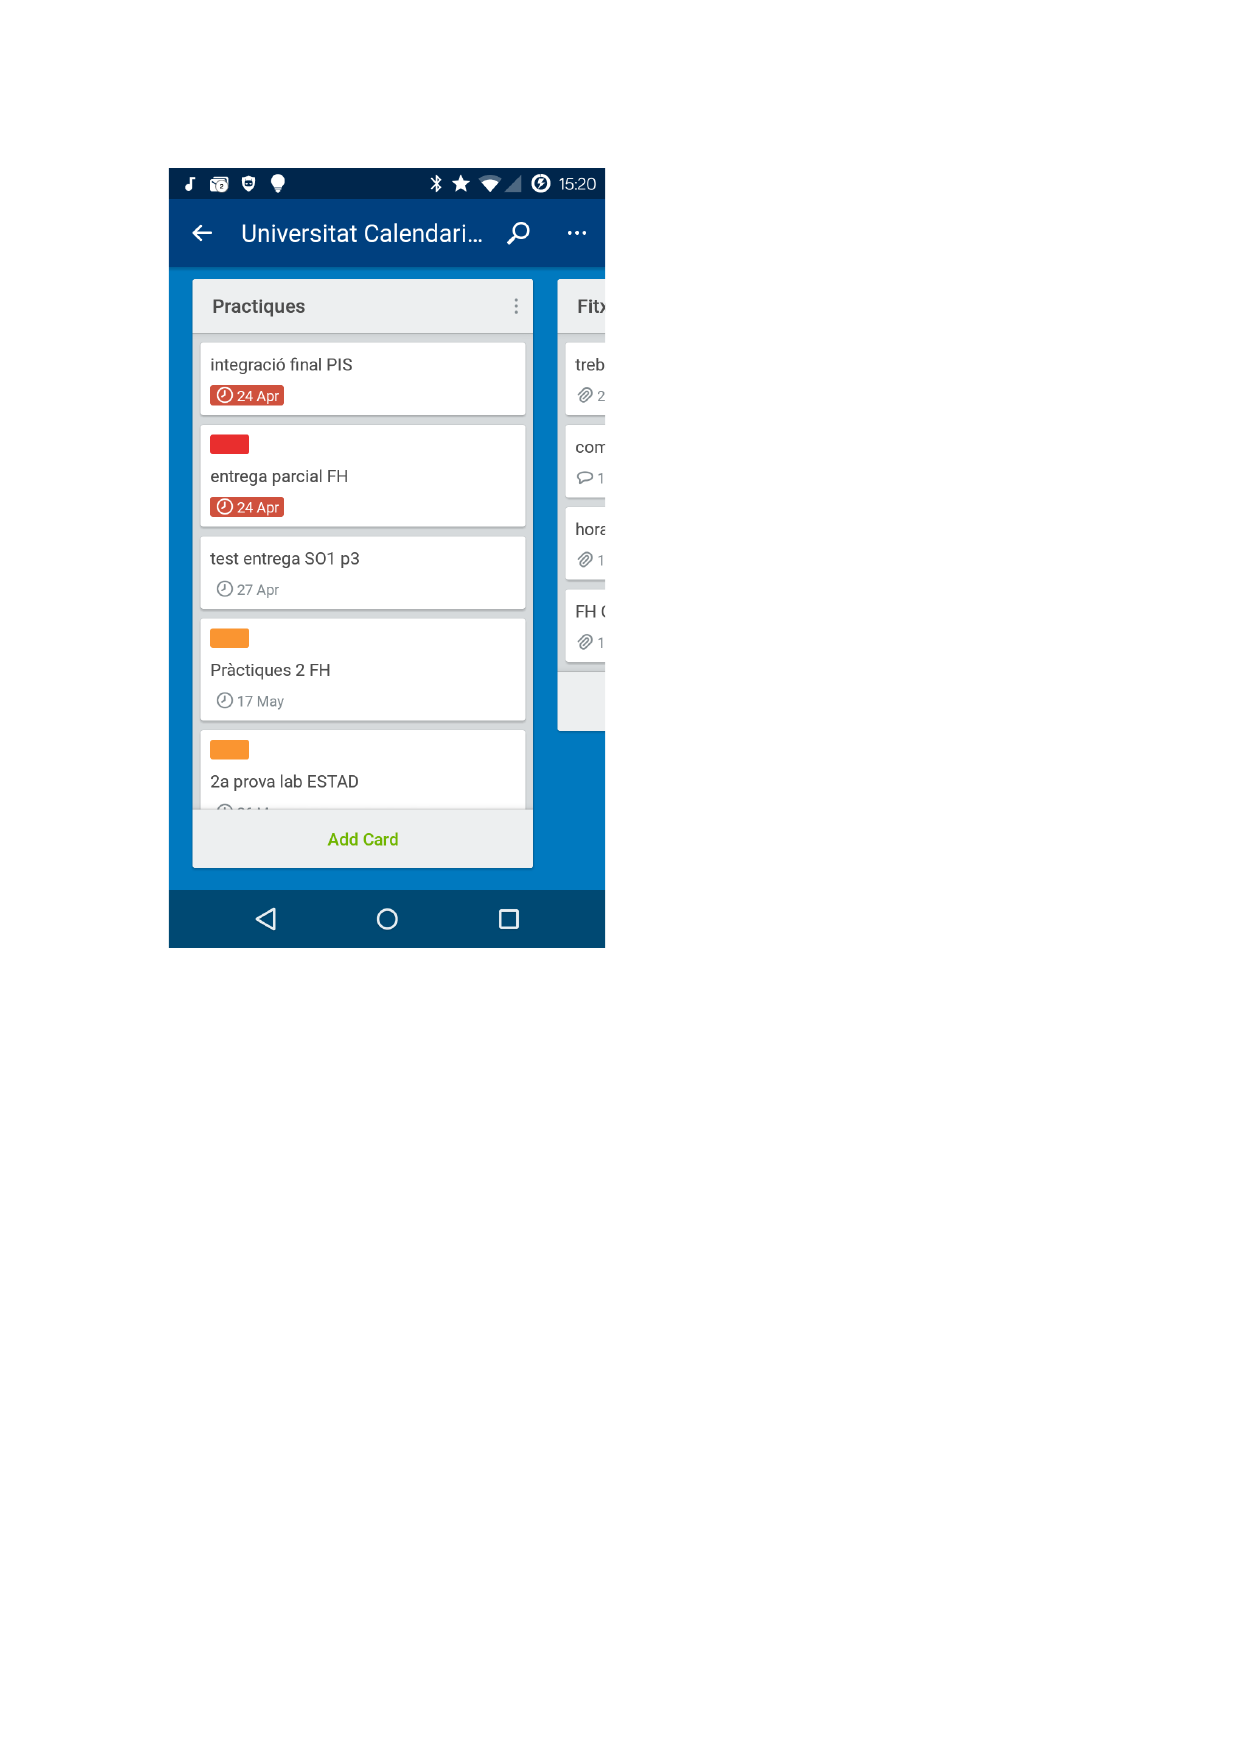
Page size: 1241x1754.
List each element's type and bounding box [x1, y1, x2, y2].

picture [168, 168, 605, 948]
